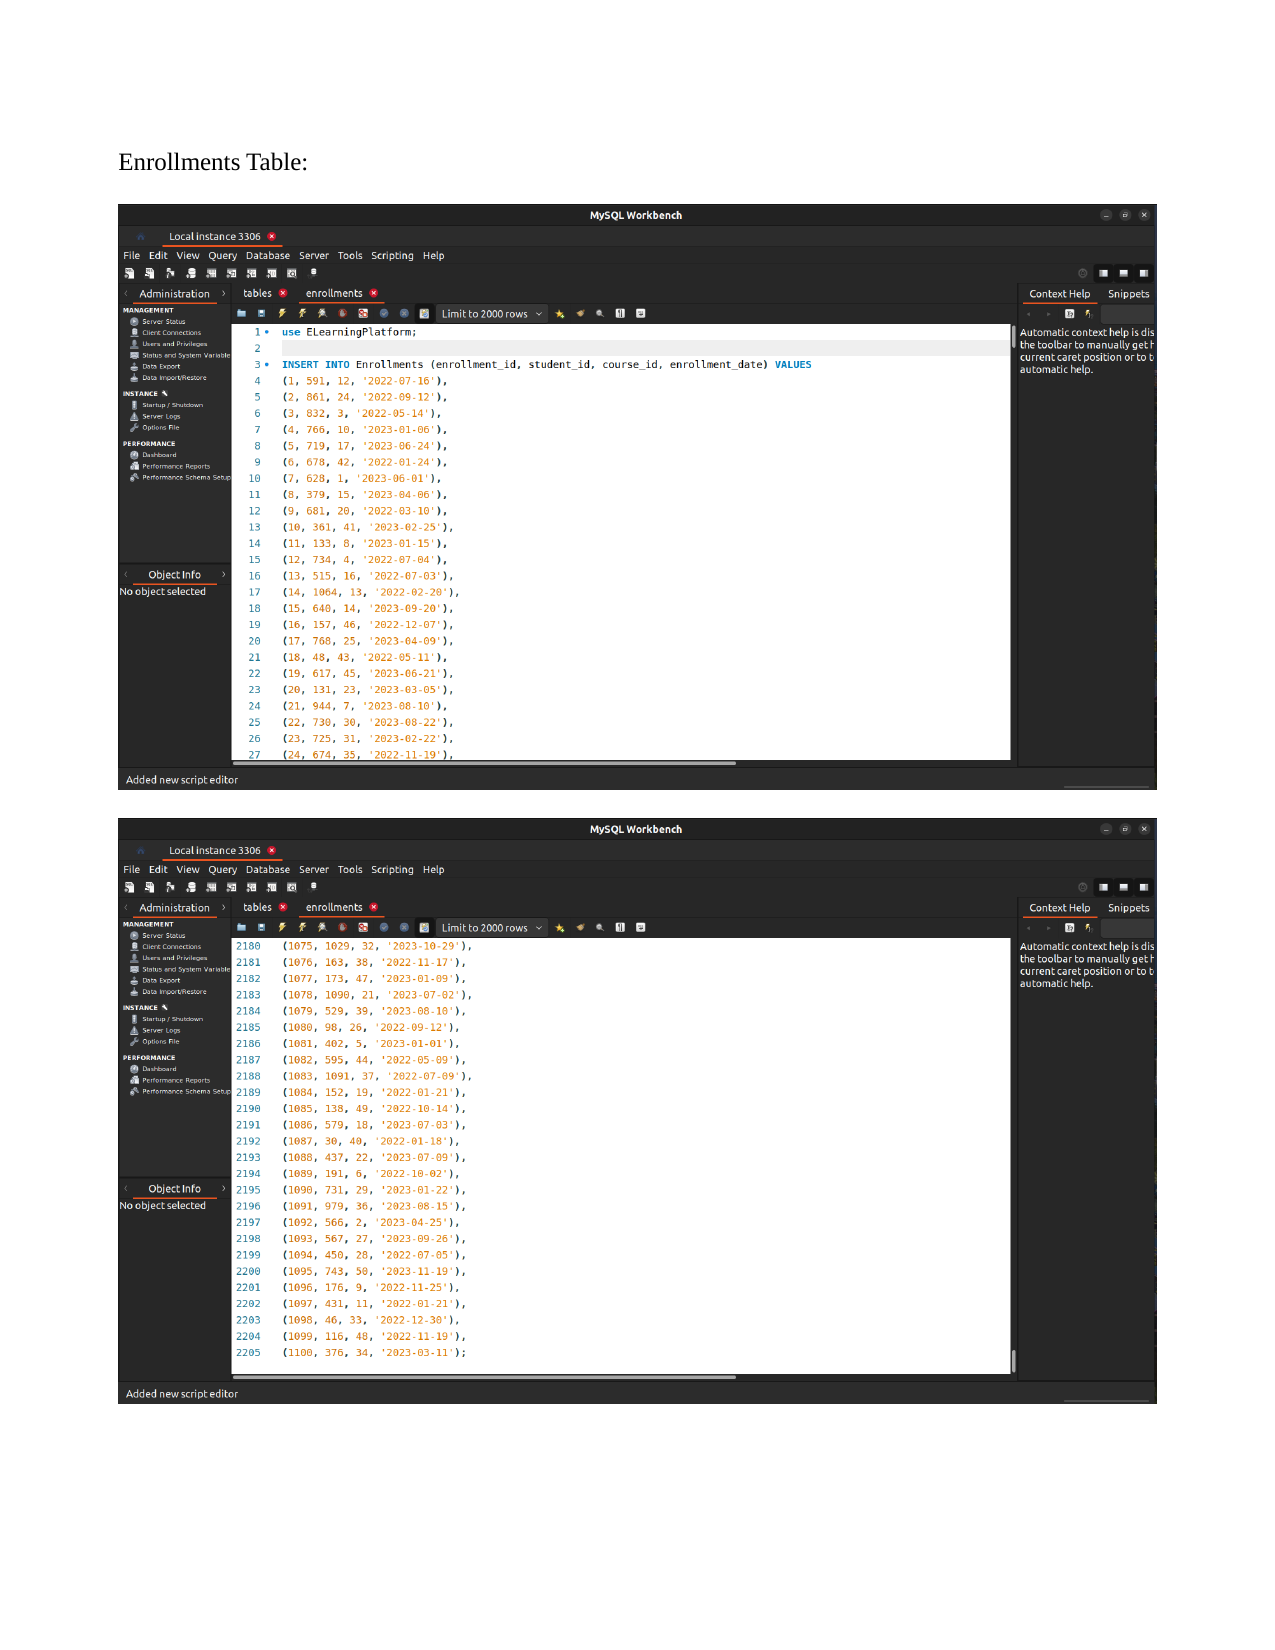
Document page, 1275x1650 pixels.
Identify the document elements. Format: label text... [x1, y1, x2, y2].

picture [118, 204, 1157, 790]
picture [118, 818, 1157, 1404]
text Enrollments Table: [118, 147, 1157, 176]
